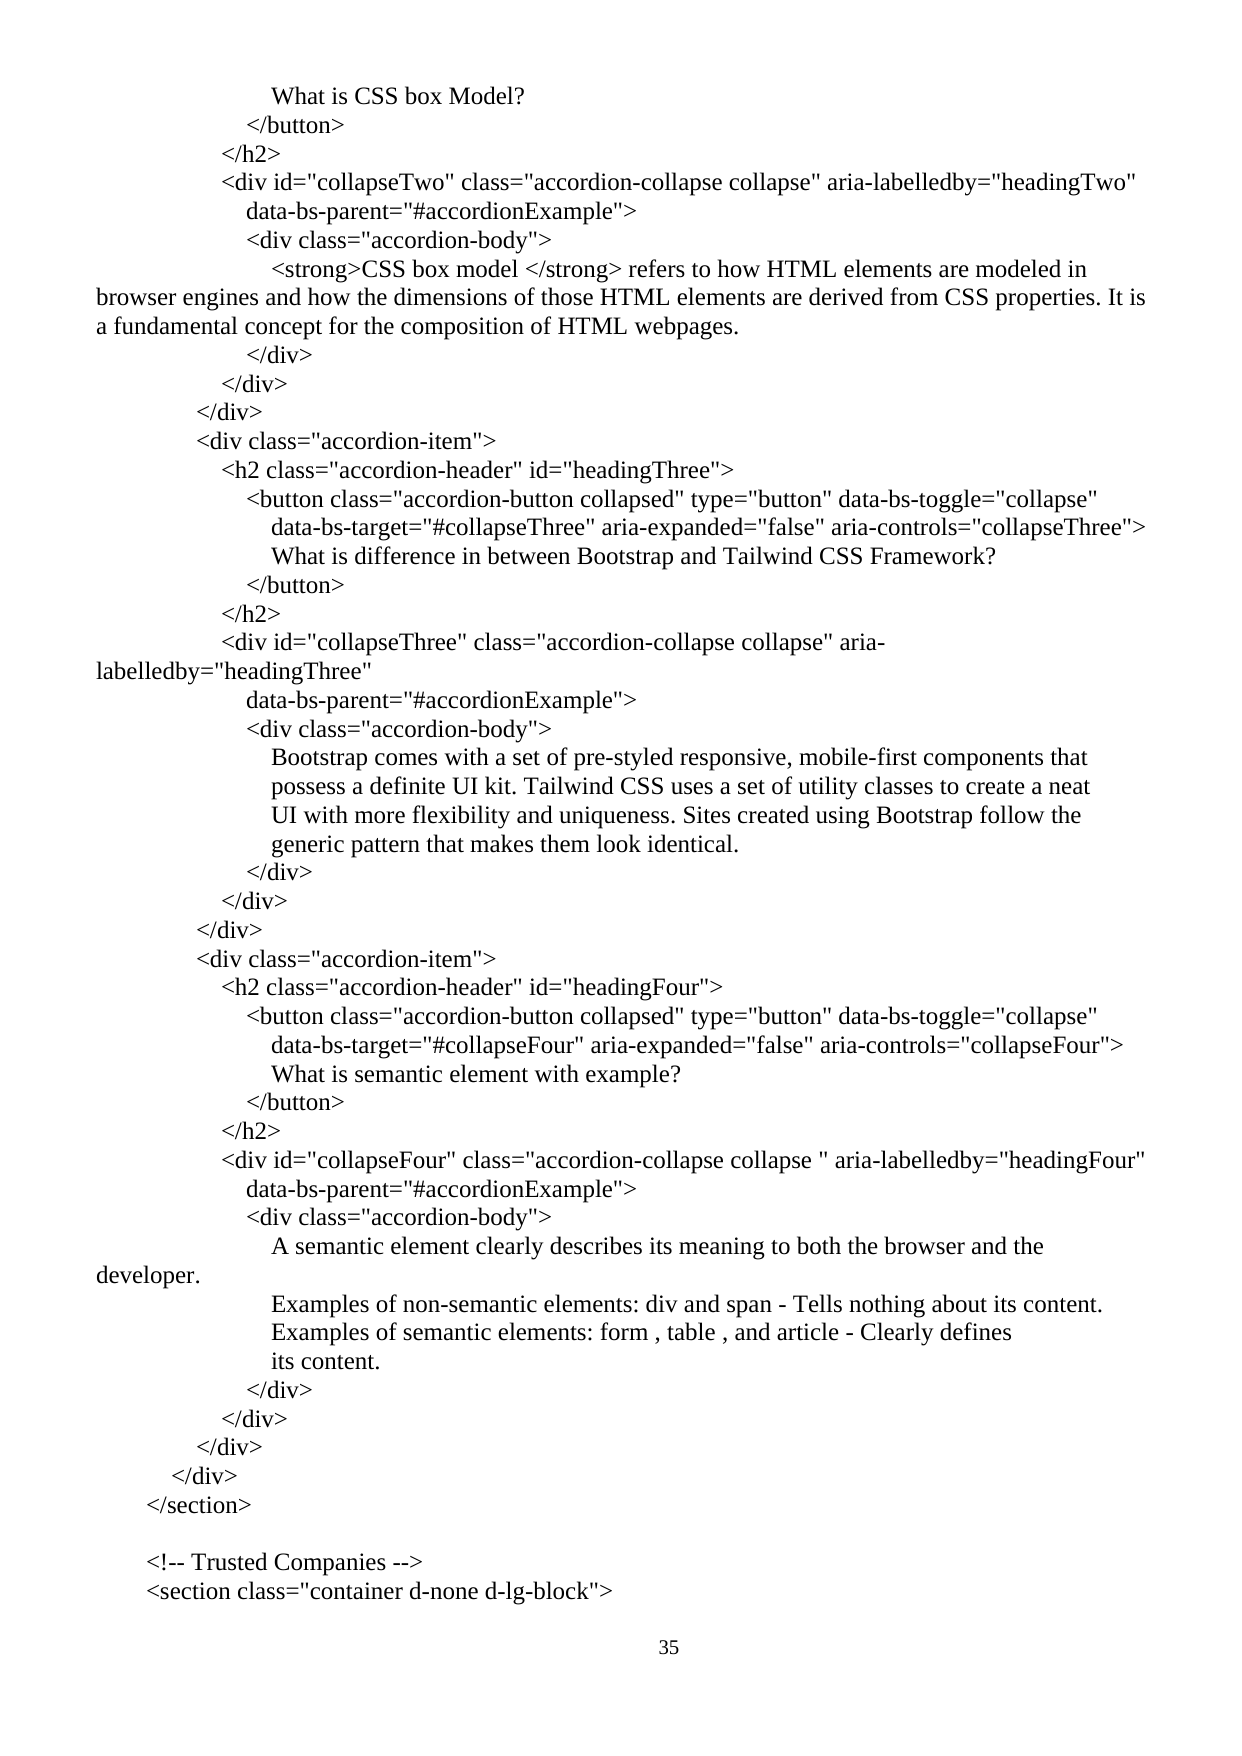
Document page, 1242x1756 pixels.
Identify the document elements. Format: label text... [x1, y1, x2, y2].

text <section class="container d-none d-lg-block"> [96, 1576, 1152, 1605]
text data-bs-parent="#accordionExample"> [96, 685, 1152, 714]
text A semantic element clearly describes its meaning to both the browser and the developer. [96, 1231, 1152, 1289]
text </div> [96, 340, 1152, 369]
text Examples of semantic elements: form , table , and article - Clearly defines [96, 1317, 1152, 1346]
text its content. [96, 1346, 1152, 1375]
text </div> [96, 857, 1152, 886]
text <!-- Trusted Companies --> [96, 1547, 1152, 1576]
text <div id="collapseThree" class="accordion-collapse collapse" aria-labelledby="headingThree" [96, 627, 1152, 685]
text </div> [96, 886, 1152, 915]
text data-bs-parent="#accordionExample"> [96, 1174, 1152, 1202]
text <strong>CSS box model </strong> refers to how HTML elements are modeled in browser engines and how the dimensions of those HTML elements are derived from CSS properties. It is a fundamental concept for the composition of HTML webpages. [96, 254, 1152, 340]
text </div> [96, 1375, 1152, 1404]
text </h2> [96, 1116, 1152, 1145]
text Examples of non-semantic elements: div and span - Tells nothing about its content. [96, 1289, 1152, 1317]
text <div id="collapseFour" class="accordion-collapse collapse " aria-labelledby="headingFour" [96, 1145, 1152, 1174]
text data-bs-target="#collapseFour" aria-expanded="false" aria-controls="collapseFour"> [96, 1030, 1152, 1059]
text </h2> [96, 139, 1152, 167]
text data-bs-target="#collapseThree" aria-expanded="false" aria-controls="collapseThree"> [96, 512, 1152, 541]
text data-bs-parent="#accordionExample"> [96, 196, 1152, 225]
text What is semantic element with example? [96, 1059, 1152, 1087]
text <h2 class="accordion-header" id="headingThree"> [96, 455, 1152, 484]
text What is difference in between Bootstrap and Tailwind CSS Framework? [96, 541, 1152, 570]
text </div> [96, 915, 1152, 944]
text </button> [96, 570, 1152, 599]
text What is CSS box Model? [96, 81, 1152, 110]
text <button class="accordion-button collapsed" type="button" data-bs-toggle="collapse" [96, 1001, 1152, 1030]
text </div> [96, 1404, 1152, 1432]
text </div> [96, 397, 1152, 426]
text </button> [96, 1087, 1152, 1116]
text possess a definite UI kit. Tailwind CSS uses a set of utility classes to create a neat [96, 771, 1152, 800]
text <div class="accordion-body"> [96, 1202, 1152, 1231]
text UI with more flexibility and uniqueness. Sites created using Bootstrap follow the [96, 800, 1152, 829]
text <div class="accordion-item"> [96, 944, 1152, 972]
text <h2 class="accordion-header" id="headingFour"> [96, 972, 1152, 1001]
text <div class="accordion-item"> [96, 426, 1152, 455]
text <div class="accordion-body"> [96, 225, 1152, 254]
text generic pattern that makes them look identical. [96, 829, 1152, 857]
text </div> [96, 369, 1152, 397]
text Bootstrap comes with a set of pre-styled responsive, mobile-first components that [96, 742, 1152, 771]
text </button> [96, 110, 1152, 139]
text </div> [96, 1461, 1152, 1490]
text </div> [96, 1432, 1152, 1461]
text <div class="accordion-body"> [96, 714, 1152, 742]
text </section> [96, 1490, 1152, 1519]
text <button class="accordion-button collapsed" type="button" data-bs-toggle="collapse" [96, 484, 1152, 512]
text </h2> [96, 599, 1152, 627]
text <div id="collapseTwo" class="accordion-collapse collapse" aria-labelledby="headingTwo" [96, 167, 1152, 196]
